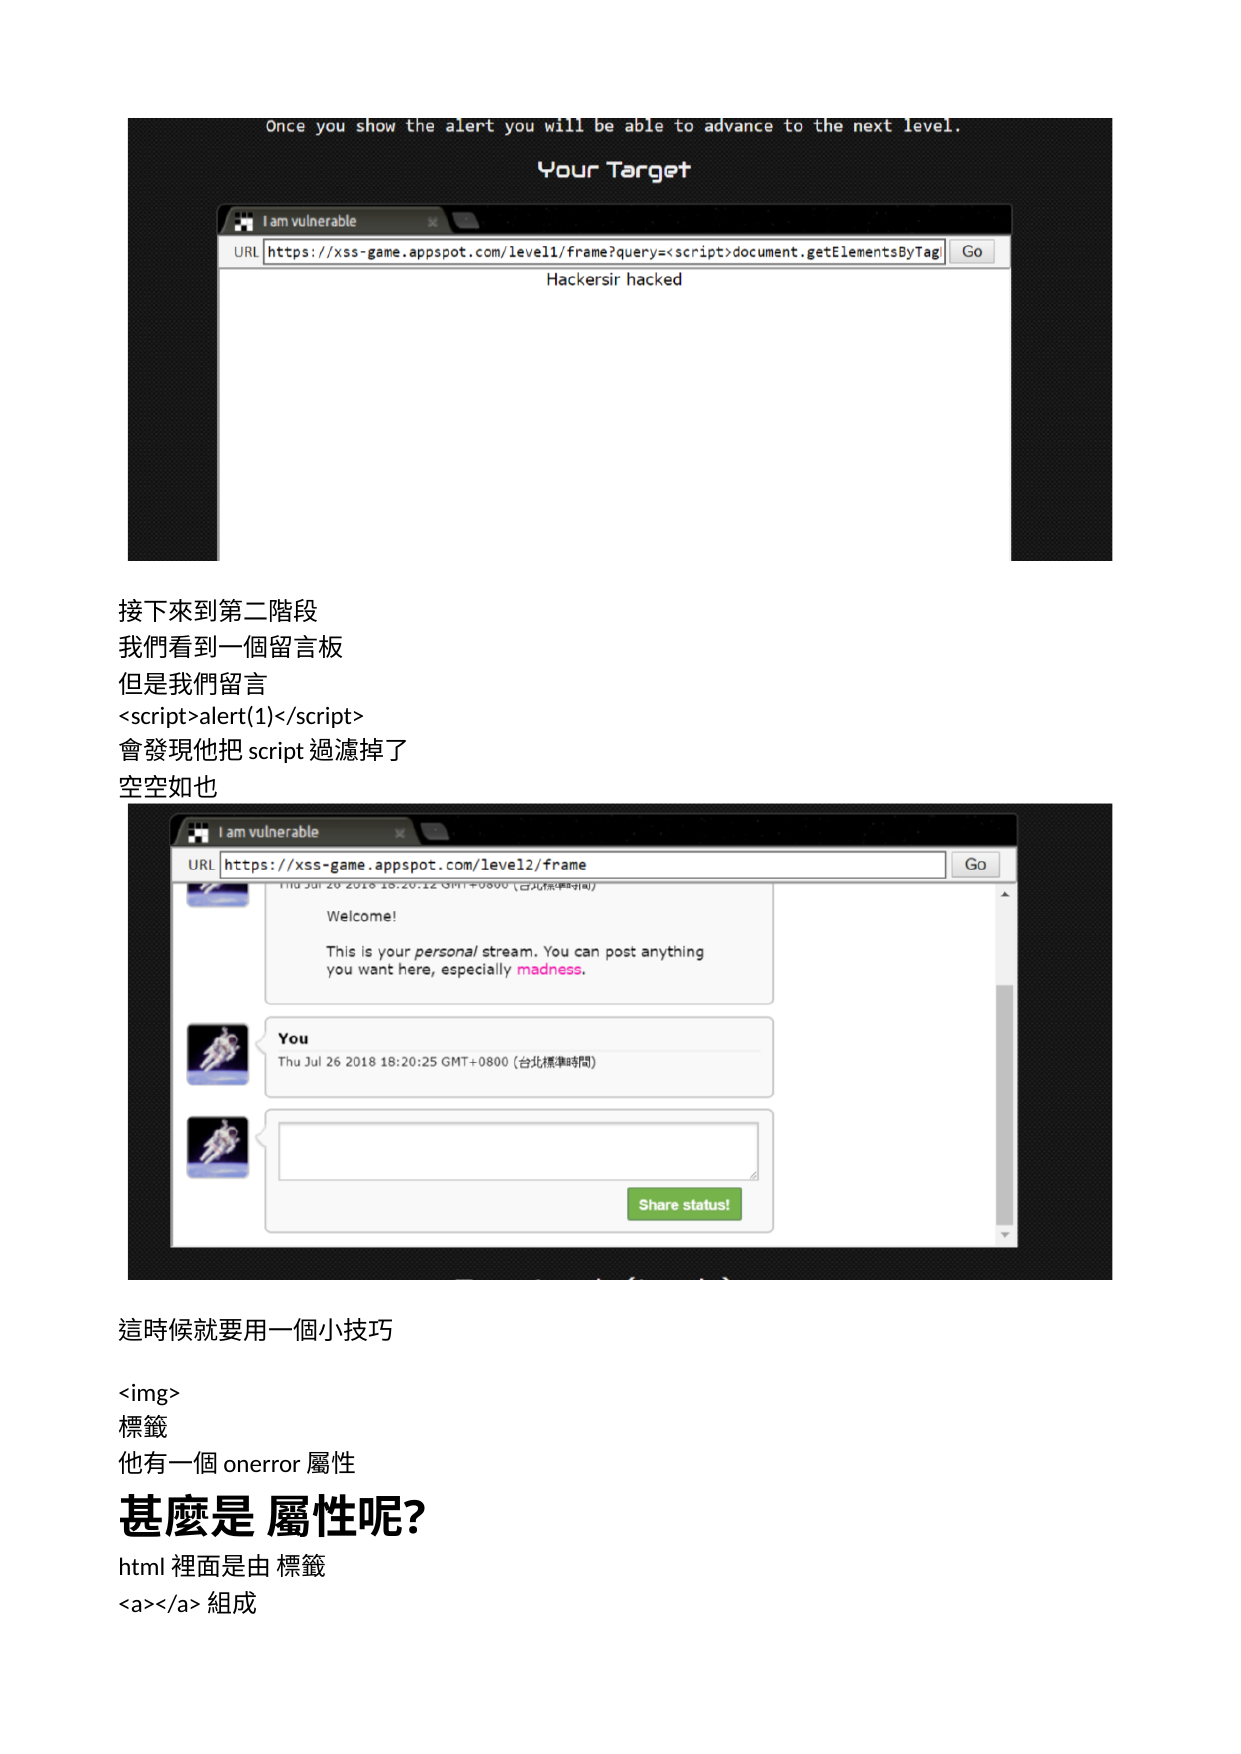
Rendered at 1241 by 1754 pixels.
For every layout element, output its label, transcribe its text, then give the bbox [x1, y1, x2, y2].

text 接下來到第二階段 [118, 592, 1122, 628]
text 我們看到一個留言板 [118, 628, 1122, 664]
picture [127, 803, 1113, 1280]
text 這時候就要用一個小技巧 [118, 1310, 1122, 1347]
subtitle 甚麼是 屬性呢? [118, 1480, 1122, 1547]
text 空空如也 [118, 767, 1122, 803]
text <img> [118, 1377, 1122, 1408]
text <a></a> 組成 [118, 1583, 1122, 1619]
text 標籤 [118, 1408, 1122, 1444]
text 他有一個onerror 屬性 [118, 1444, 1122, 1480]
picture [127, 118, 1113, 561]
text html 裡面是由 標籤 [118, 1547, 1122, 1583]
text 但是我們留言 [118, 664, 1122, 700]
text 會發現他把script過濾掉了 [118, 731, 1122, 767]
text <script>alert(1)</script> [118, 700, 1122, 731]
